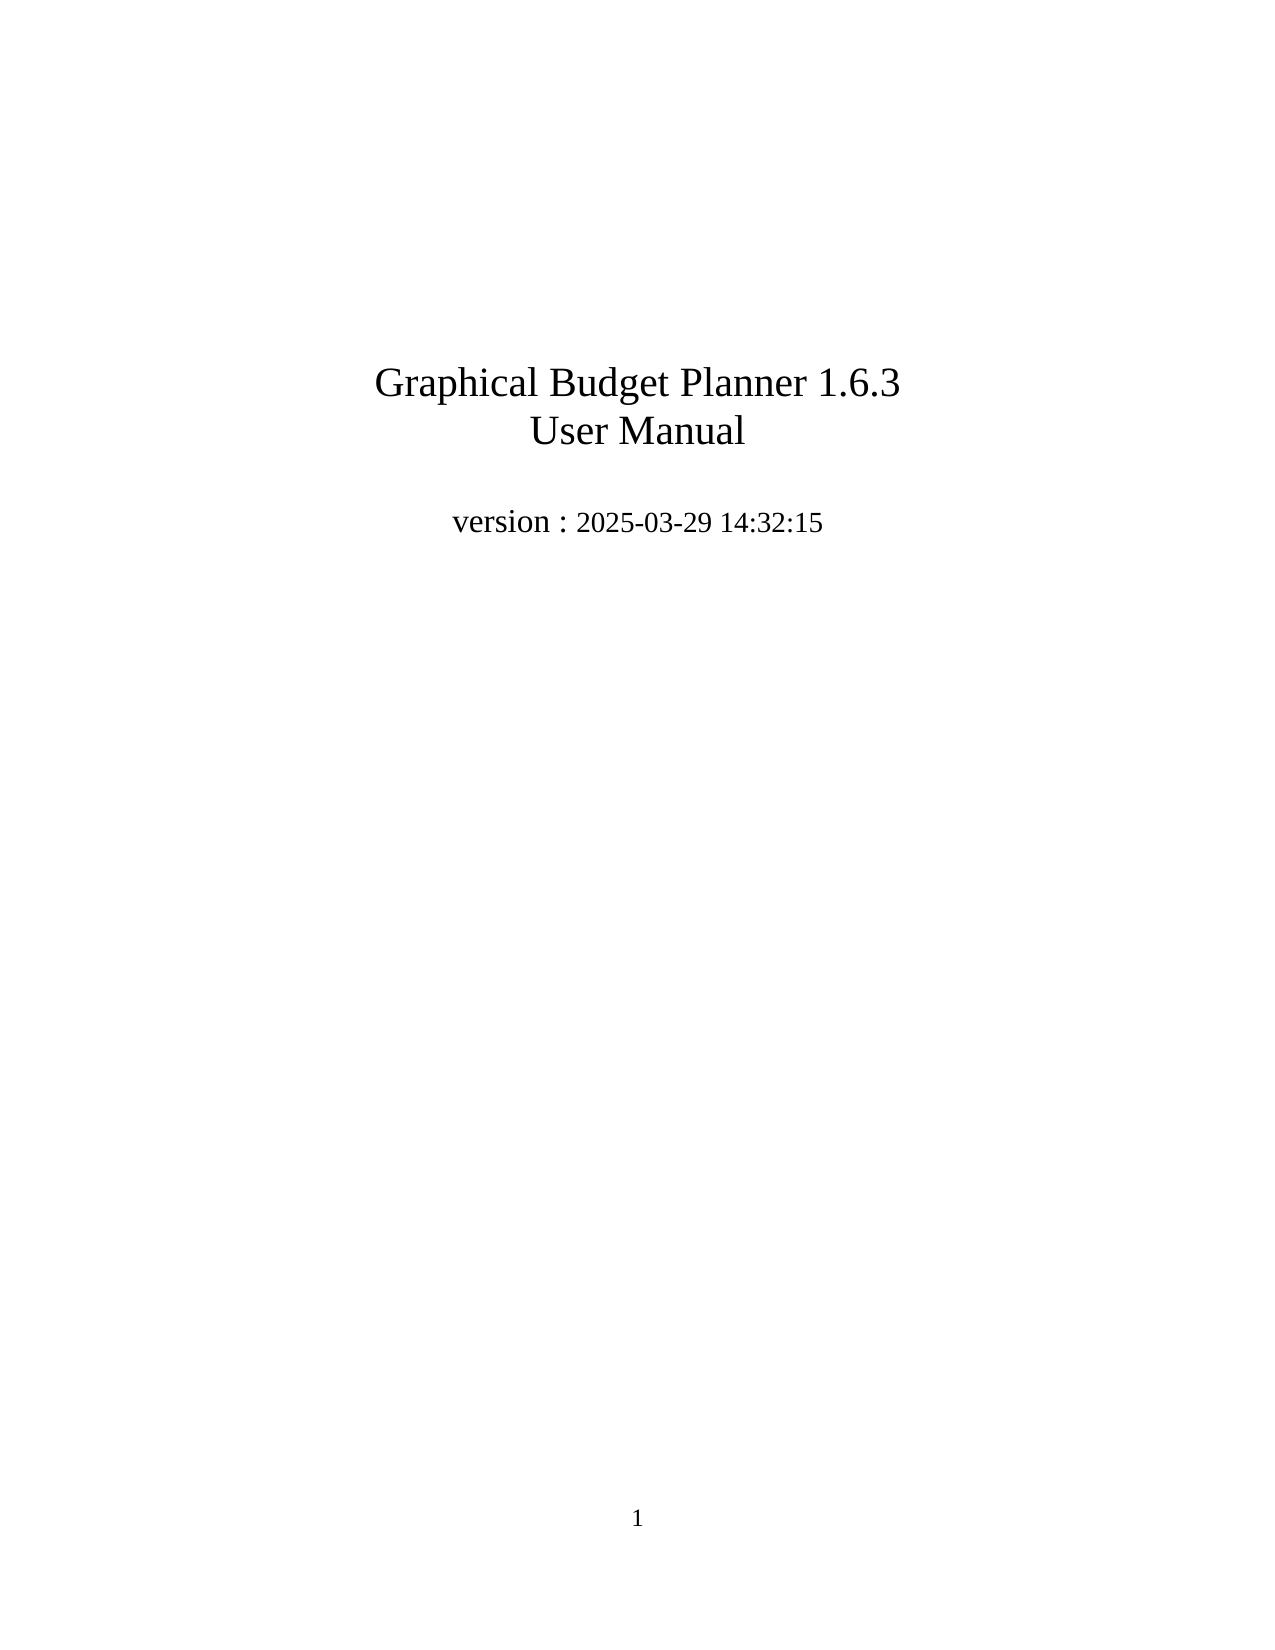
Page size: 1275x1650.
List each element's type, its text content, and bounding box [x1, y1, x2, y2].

text version : 2025-03-29 14:30:40 [118, 501, 1157, 540]
text Graphical Budget Planner 1.6.3 [118, 358, 1157, 406]
text User Manual [118, 406, 1157, 453]
